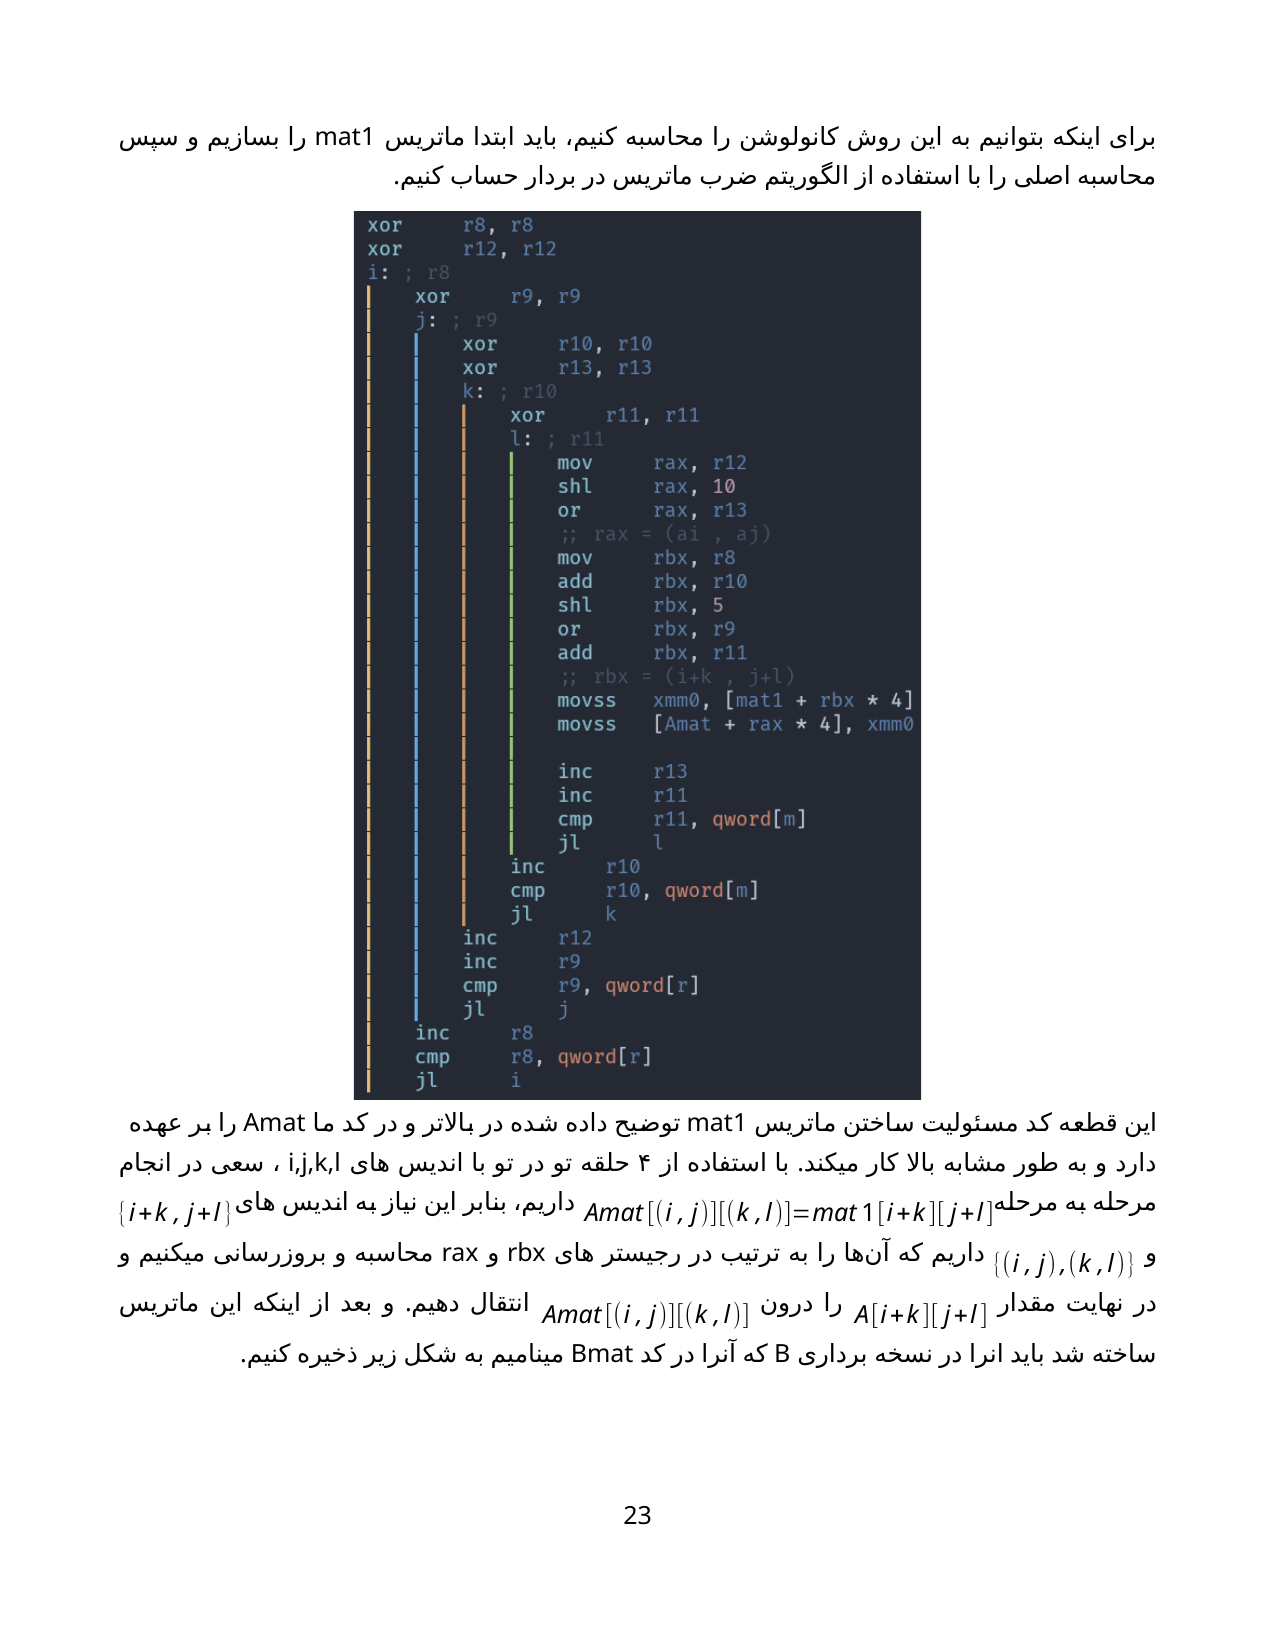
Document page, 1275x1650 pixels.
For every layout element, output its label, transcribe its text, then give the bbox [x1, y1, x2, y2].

text برای اینکه بتوانیم به این روش کانولوشن را محاسبه کنیم، باید ابتدا ماتریس mat1 را بسازیم و سپس محاسبه اصلی را با استفاده از الگوریتم ضرب ماتریس در بردار حساب کنیم. [118, 118, 1157, 191]
text این قطعه کد مسئولیت ساختن ماتریس mat1 توضیح داده شده در بالاتر و در کد ما Amat را بر عهده دارد و به طور مشابه بالا کار میکند. با استفاده از ۴ حلقه تو در تو با اندیس های i,j,k,l ، سعی در انجام مرحله به مرحله داریم، بنابر این نیاز به اندیس های و داریم که آن‌ها را به ترتیب در رجیستر های rbx و rax محاسبه و بروزرسانی میکنیم و در نهایت مقدار را درون انتقال دهیم. و بعد از اینکه این ماتریس ساخته شد باید انرا در نسخه برداری B که آنرا در کد Bmat مینامیم به شکل زیر ذخیره کنیم. [118, 211, 1157, 1370]
picture [353, 211, 922, 1100]
